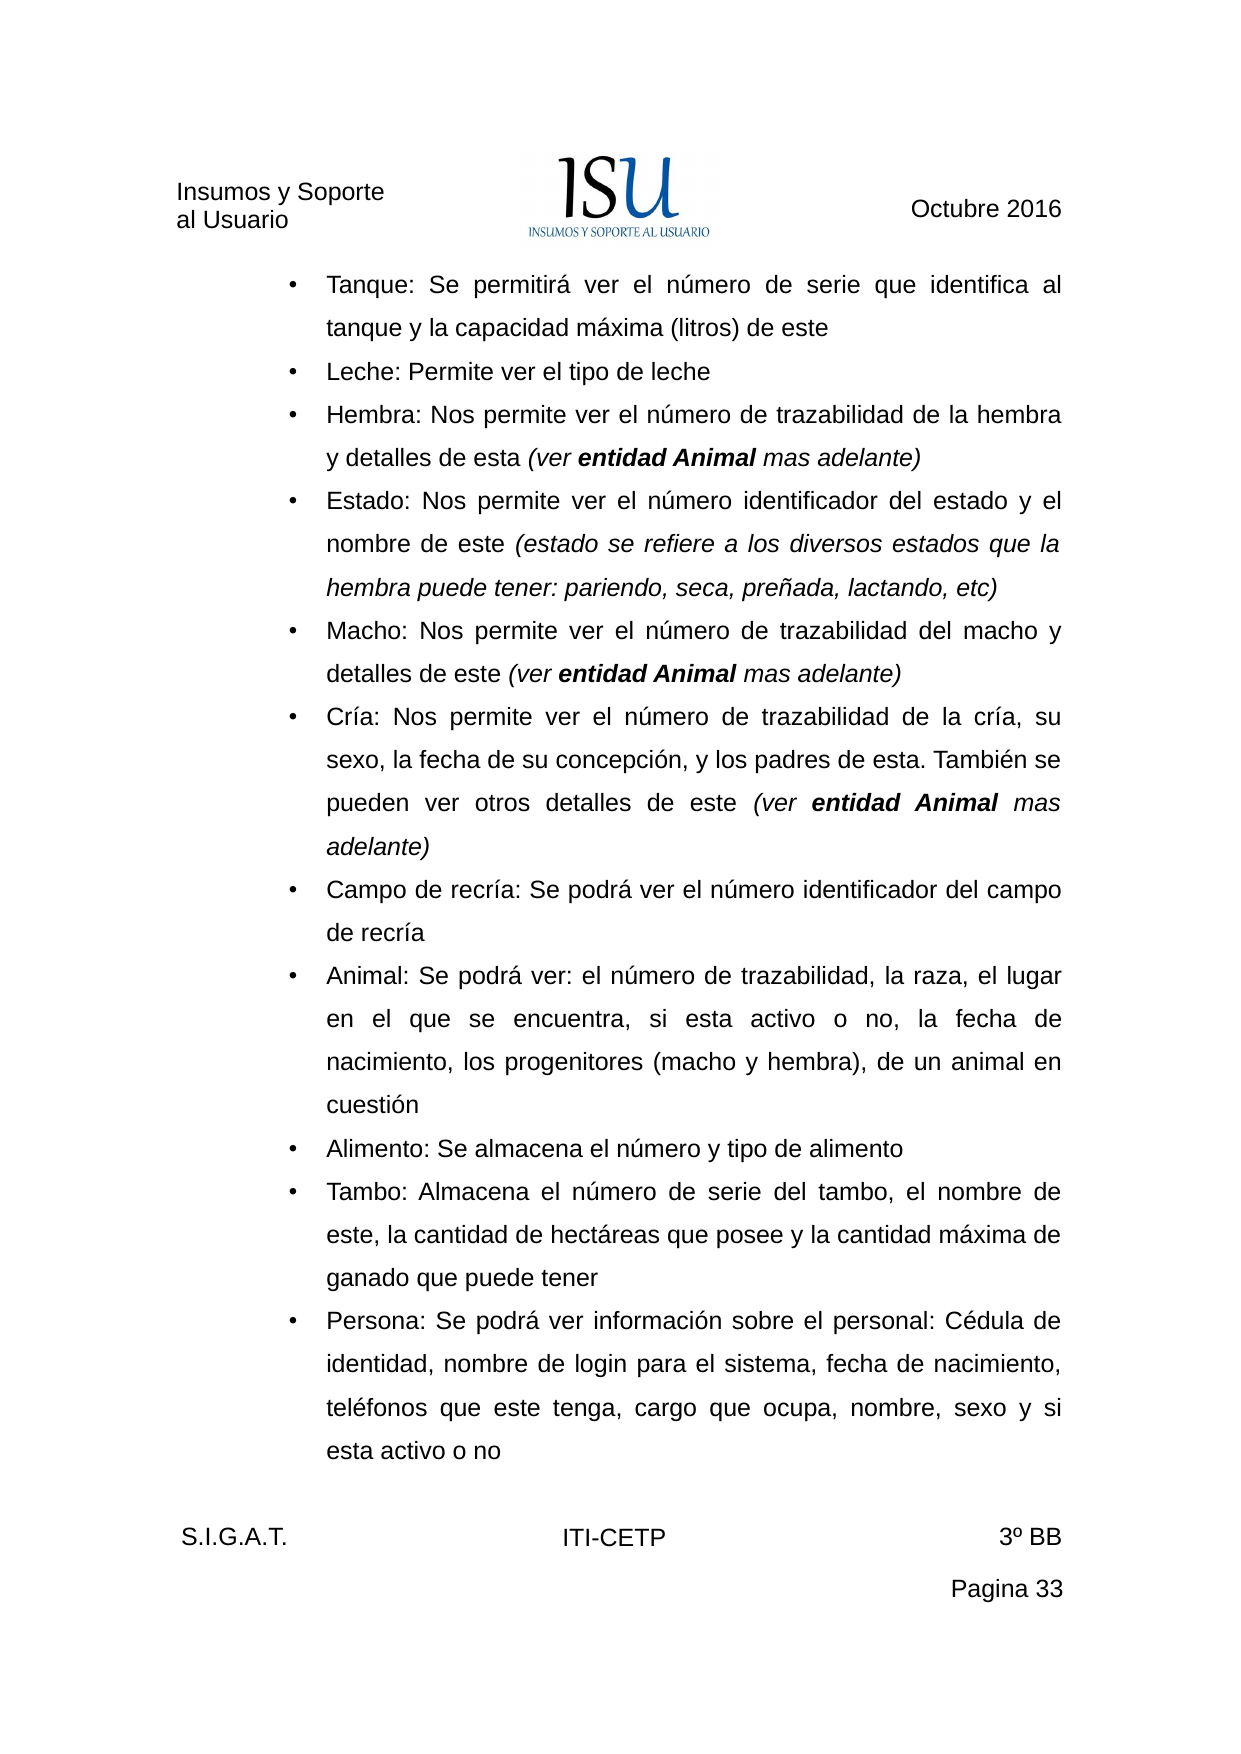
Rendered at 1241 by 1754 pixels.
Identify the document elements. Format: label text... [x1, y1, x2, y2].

picture [517, 138, 723, 252]
list Macho: Nos permite ver el número de trazabilidad del macho y detalles de este (ver entidad Animal mas adelante) [288, 616, 1063, 688]
list Persona: Se podrá ver información sobre el personal: Cédula de identidad, nombre de login para el sistema, fecha de nacimiento, teléfonos que este tenga, cargo que ocupa, nombre, sexo y si esta activo o no [288, 1306, 1063, 1464]
list Tanque: Se permitirá ver el número de serie que identifica al tanque y la capacidad máxima (litros) de este [288, 270, 1063, 342]
list Tambo: Almacena el número de serie del tambo, el nombre de este, la cantidad de hectáreas que posee y la cantidad máxima de ganado que puede tener [288, 1177, 1063, 1292]
list Estado: Nos permite ver el número identificador del estado y el nombre de este (estado se refiere a los diversos estados que la hembra puede tener: pariendo, seca, preñada, lactando, etc) [288, 486, 1063, 601]
list Hembra: Nos permite ver el número de trazabilidad de la hembra y detalles de esta (ver entidad Animal mas adelante) [288, 400, 1063, 472]
list Animal: Se podrá ver: el número de trazabilidad, la raza, el lugar en el que se encuentra, si esta activo o no, la fecha de nacimiento, los progenitores (macho y hembra), de un animal en cuestión [288, 961, 1063, 1119]
list Cría: Nos permite ver el número de trazabilidad de la cría, su sexo, la fecha de su concepción, y los padres de esta. También se pueden ver otros detalles de este (ver entidad Animal mas adelante) [288, 702, 1063, 860]
list Campo de recría: Se podrá ver el número identificador del campo de recría [288, 874, 1063, 947]
list Leche: Permite ver el tipo de leche [288, 357, 1063, 385]
list Alimento: Se almacena el número y tipo de alimento [288, 1133, 1063, 1162]
